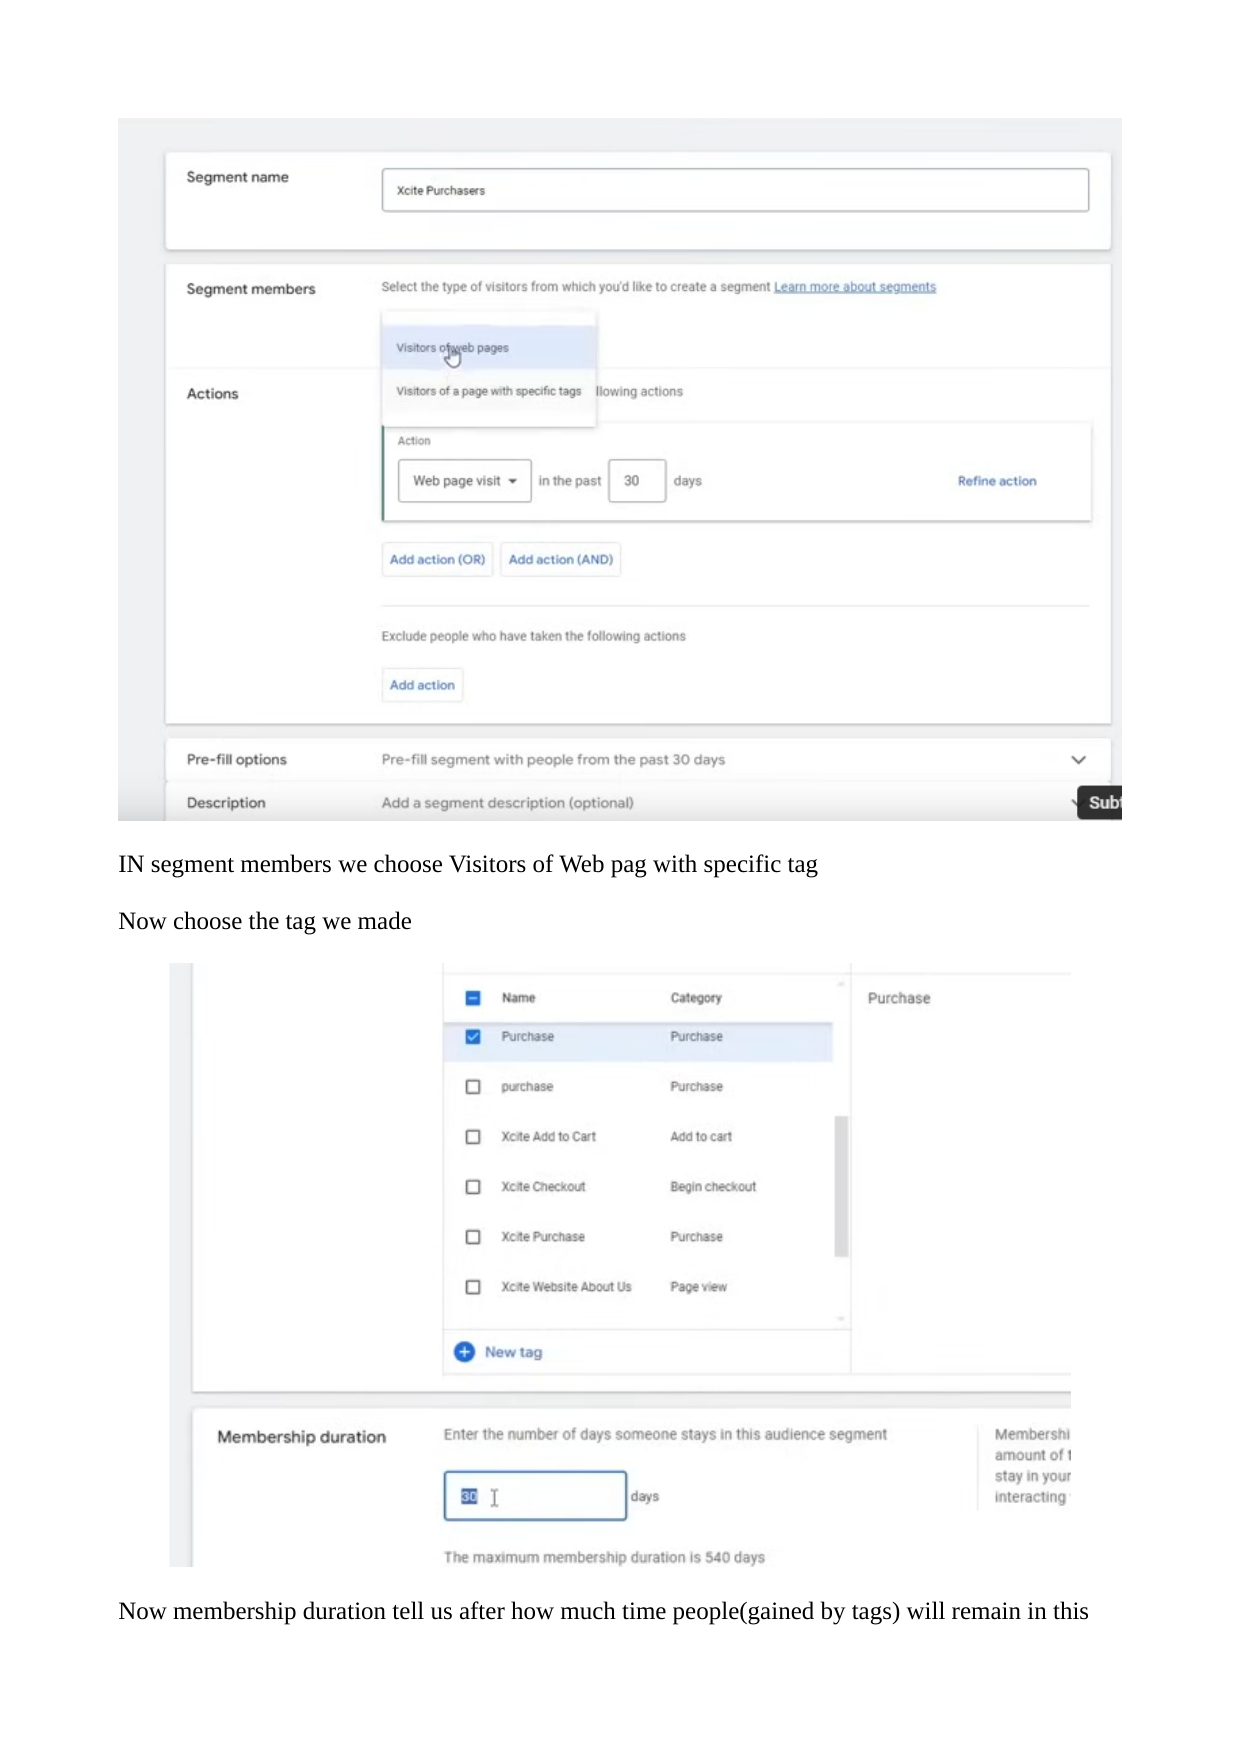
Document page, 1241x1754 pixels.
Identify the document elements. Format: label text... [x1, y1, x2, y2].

text IN segment members we choose Visitors of Web pag with specific tag [118, 849, 1122, 878]
picture [169, 963, 1071, 1567]
picture [118, 118, 1122, 821]
text Now membership duration tell us after how much time people(gained by tags) will remain in this [118, 1596, 1122, 1624]
text Now choose the tag we made [118, 906, 1122, 935]
